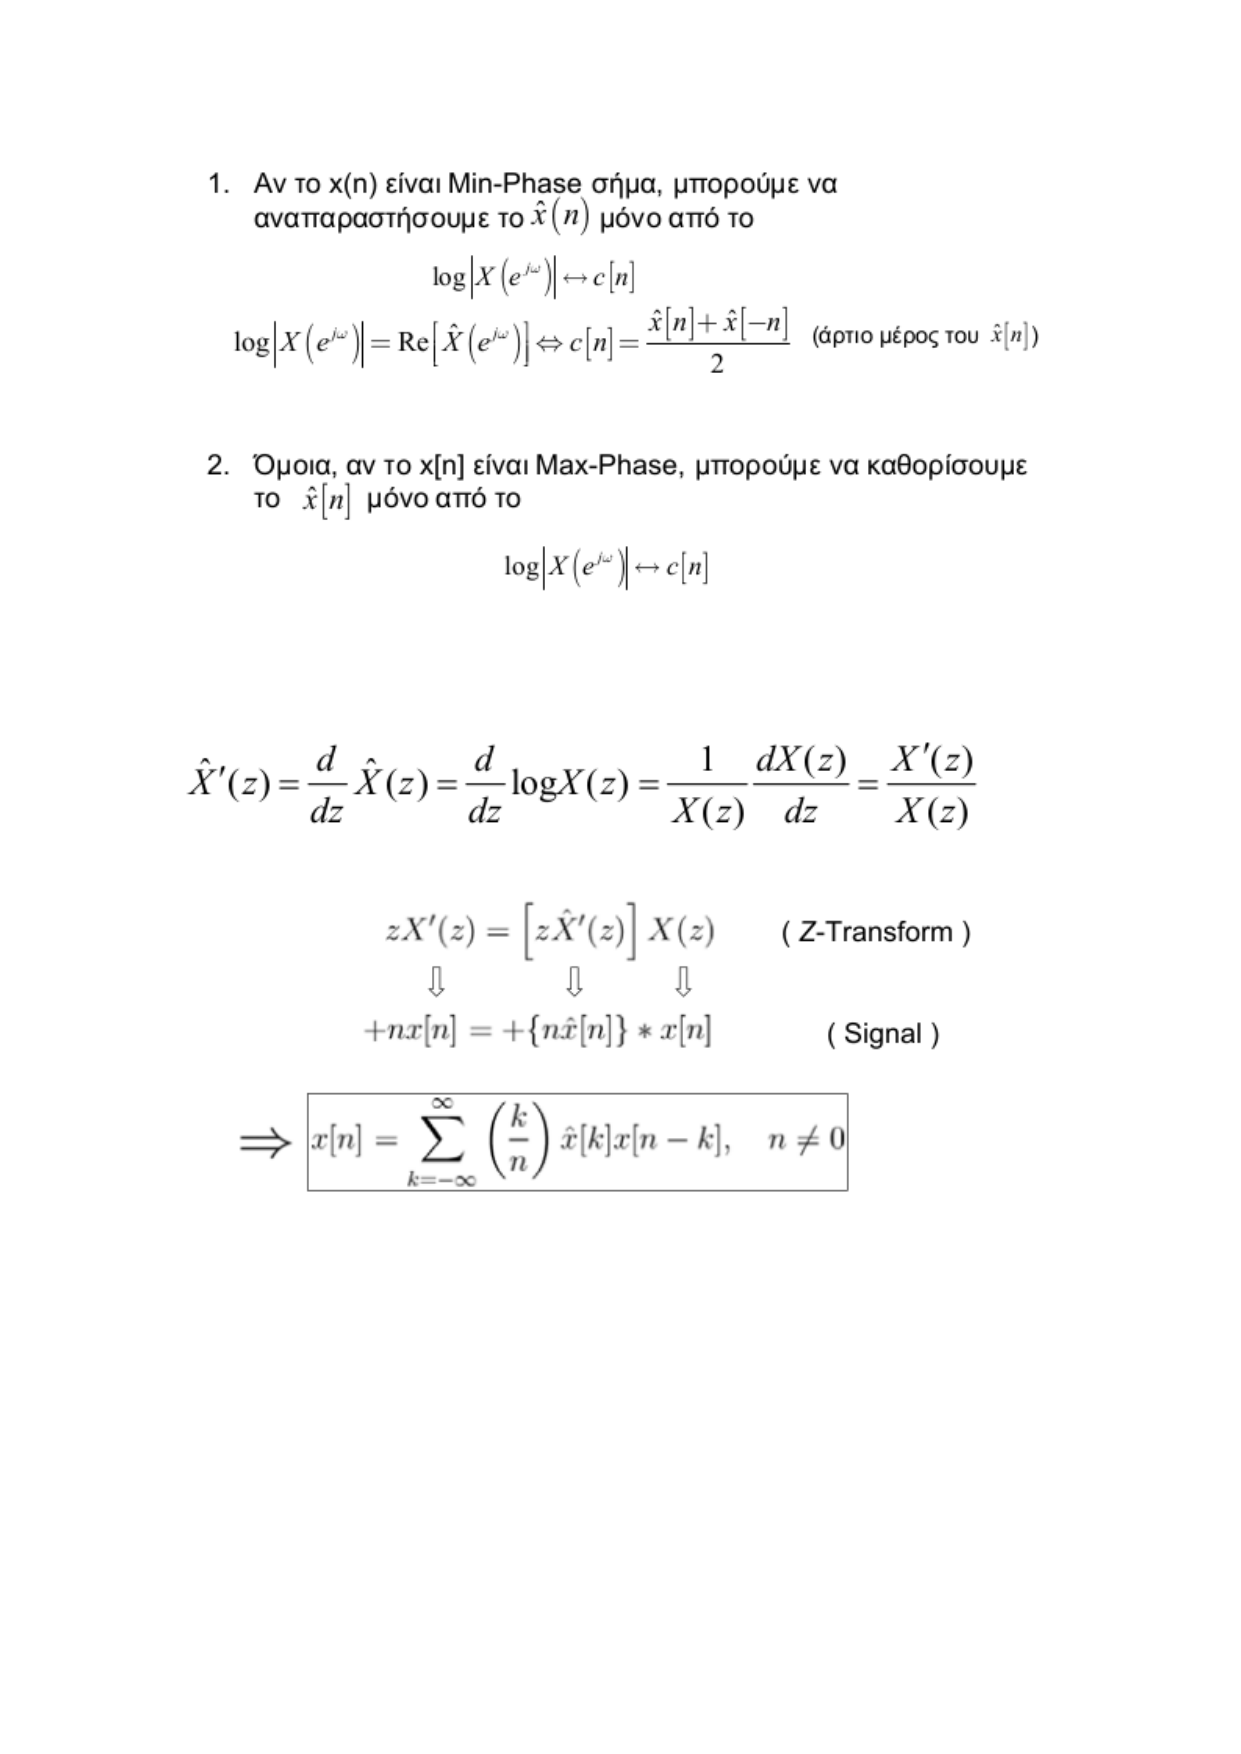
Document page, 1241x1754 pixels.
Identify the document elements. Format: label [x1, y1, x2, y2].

picture [176, 118, 1064, 653]
picture [154, 699, 1032, 1270]
